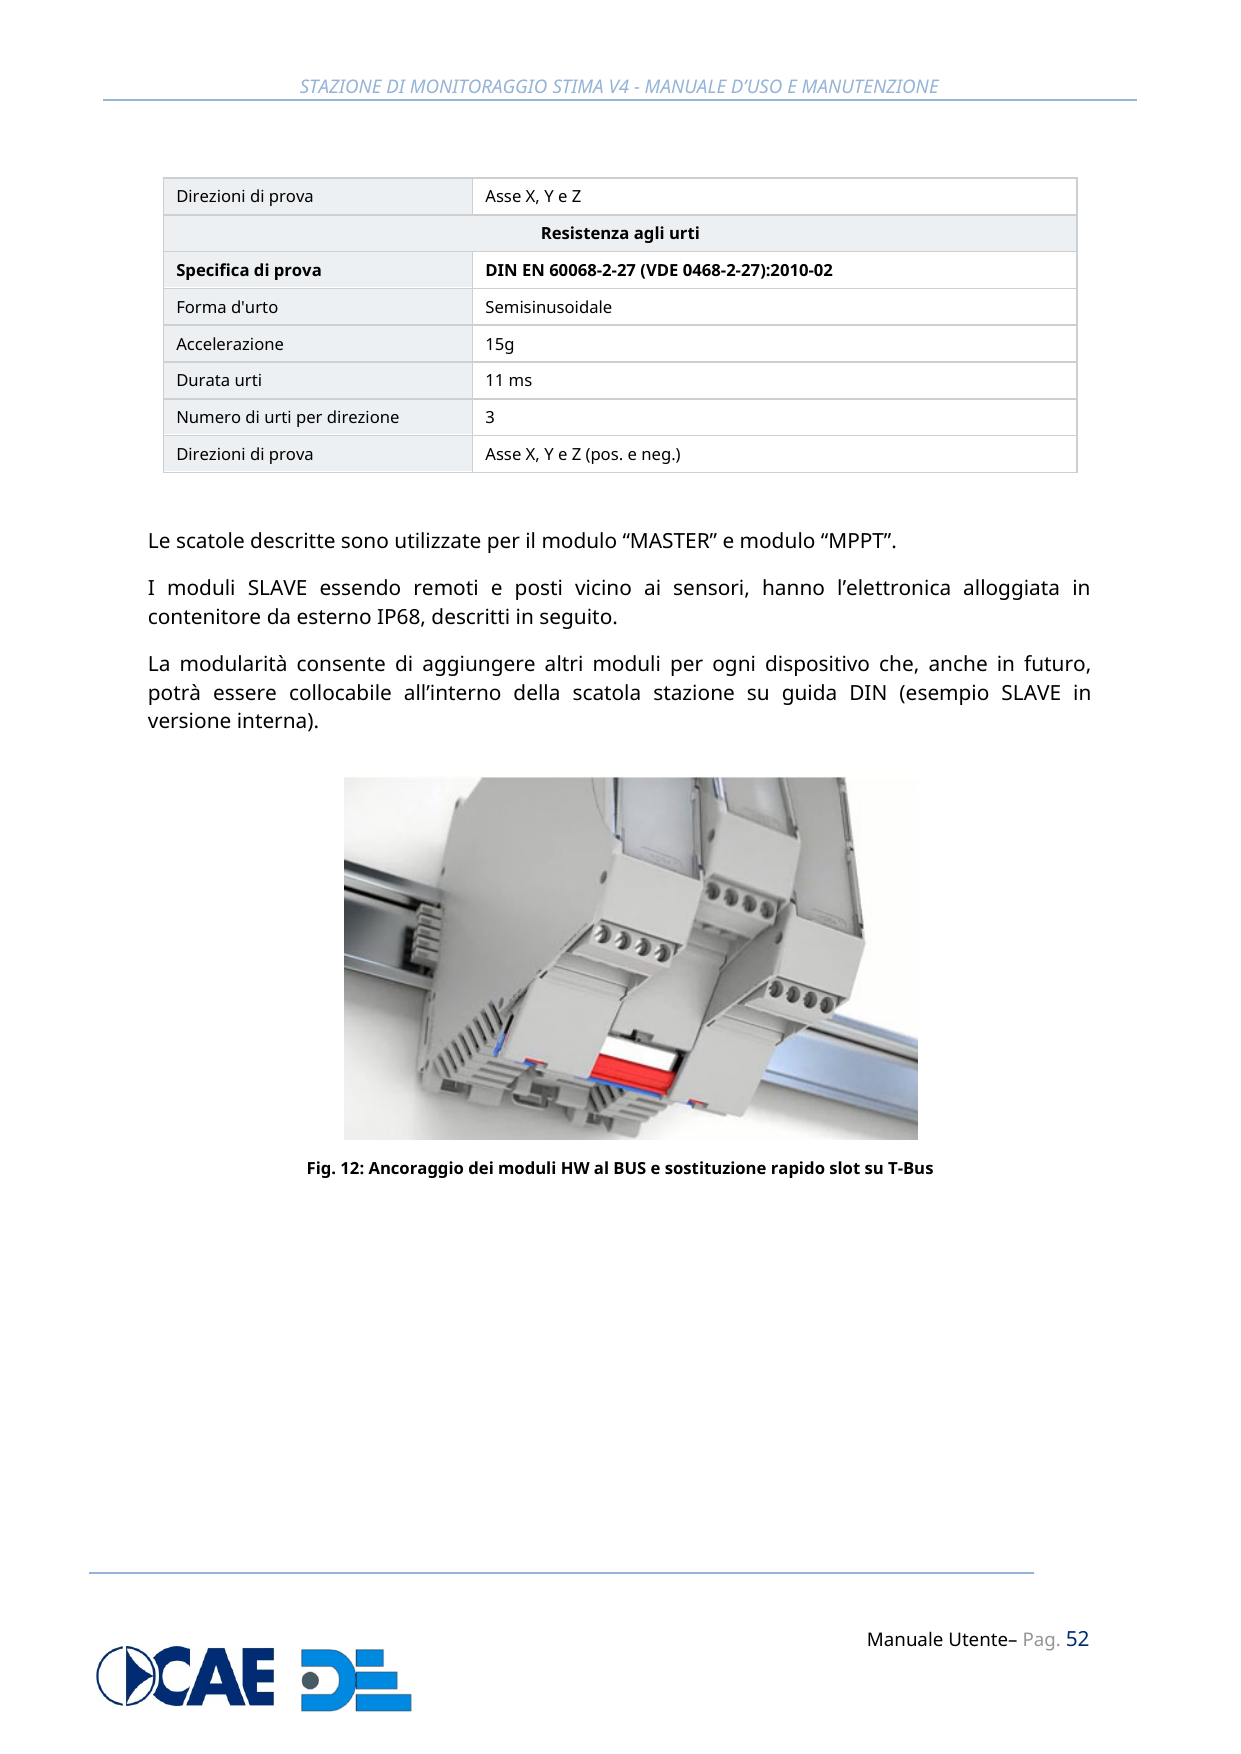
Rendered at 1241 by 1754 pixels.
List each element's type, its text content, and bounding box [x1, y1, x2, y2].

table_cell 15g [473, 326, 1076, 361]
table_cell Semisinusoidale [473, 289, 1076, 324]
text La modularità consente di aggiungere altri moduli per ogni dispositivo che, anche in futuro, potrà essere collocabile all’interno della scatola stazione su guida DIN (esempio SLAVE in versione interna). [148, 649, 1092, 734]
text Fig. 12: Ancoraggio dei moduli HW al BUS e sostituzione rapido slot su T-Bus [148, 1157, 1092, 1179]
table_cell 3 [473, 400, 1076, 434]
text Le scatole descritte sono utilizzate per il modulo “MASTER” e modulo “MPPT”. [148, 526, 1092, 555]
table_cell Direzioni di prova [164, 436, 472, 471]
table_cell Accelerazione [164, 326, 472, 361]
table_cell 11 ms [473, 363, 1076, 398]
table_cell Durata urti [164, 363, 472, 398]
table_cell Specifica di prova [164, 252, 472, 287]
table_cell Resistenza agli urti [164, 216, 1076, 251]
text I moduli SLAVE essendo remoti e posti vicino ai sensori, hanno l’elettronica alloggiata in contenitore da esterno IP68, descritti in seguito. [148, 573, 1092, 630]
table_cell Direzioni di prova [164, 179, 472, 214]
table_cell DIN EN 60068-2-27 (VDE 0468-2-27):2010-02 [473, 252, 1076, 287]
table_cell Forma d'urto [164, 289, 472, 324]
table_cell Asse X, Y e Z (pos. e neg.) [473, 436, 1076, 471]
table_cell Numero di urti per direzione [164, 400, 472, 434]
table_cell Asse X, Y e Z [473, 179, 1076, 214]
